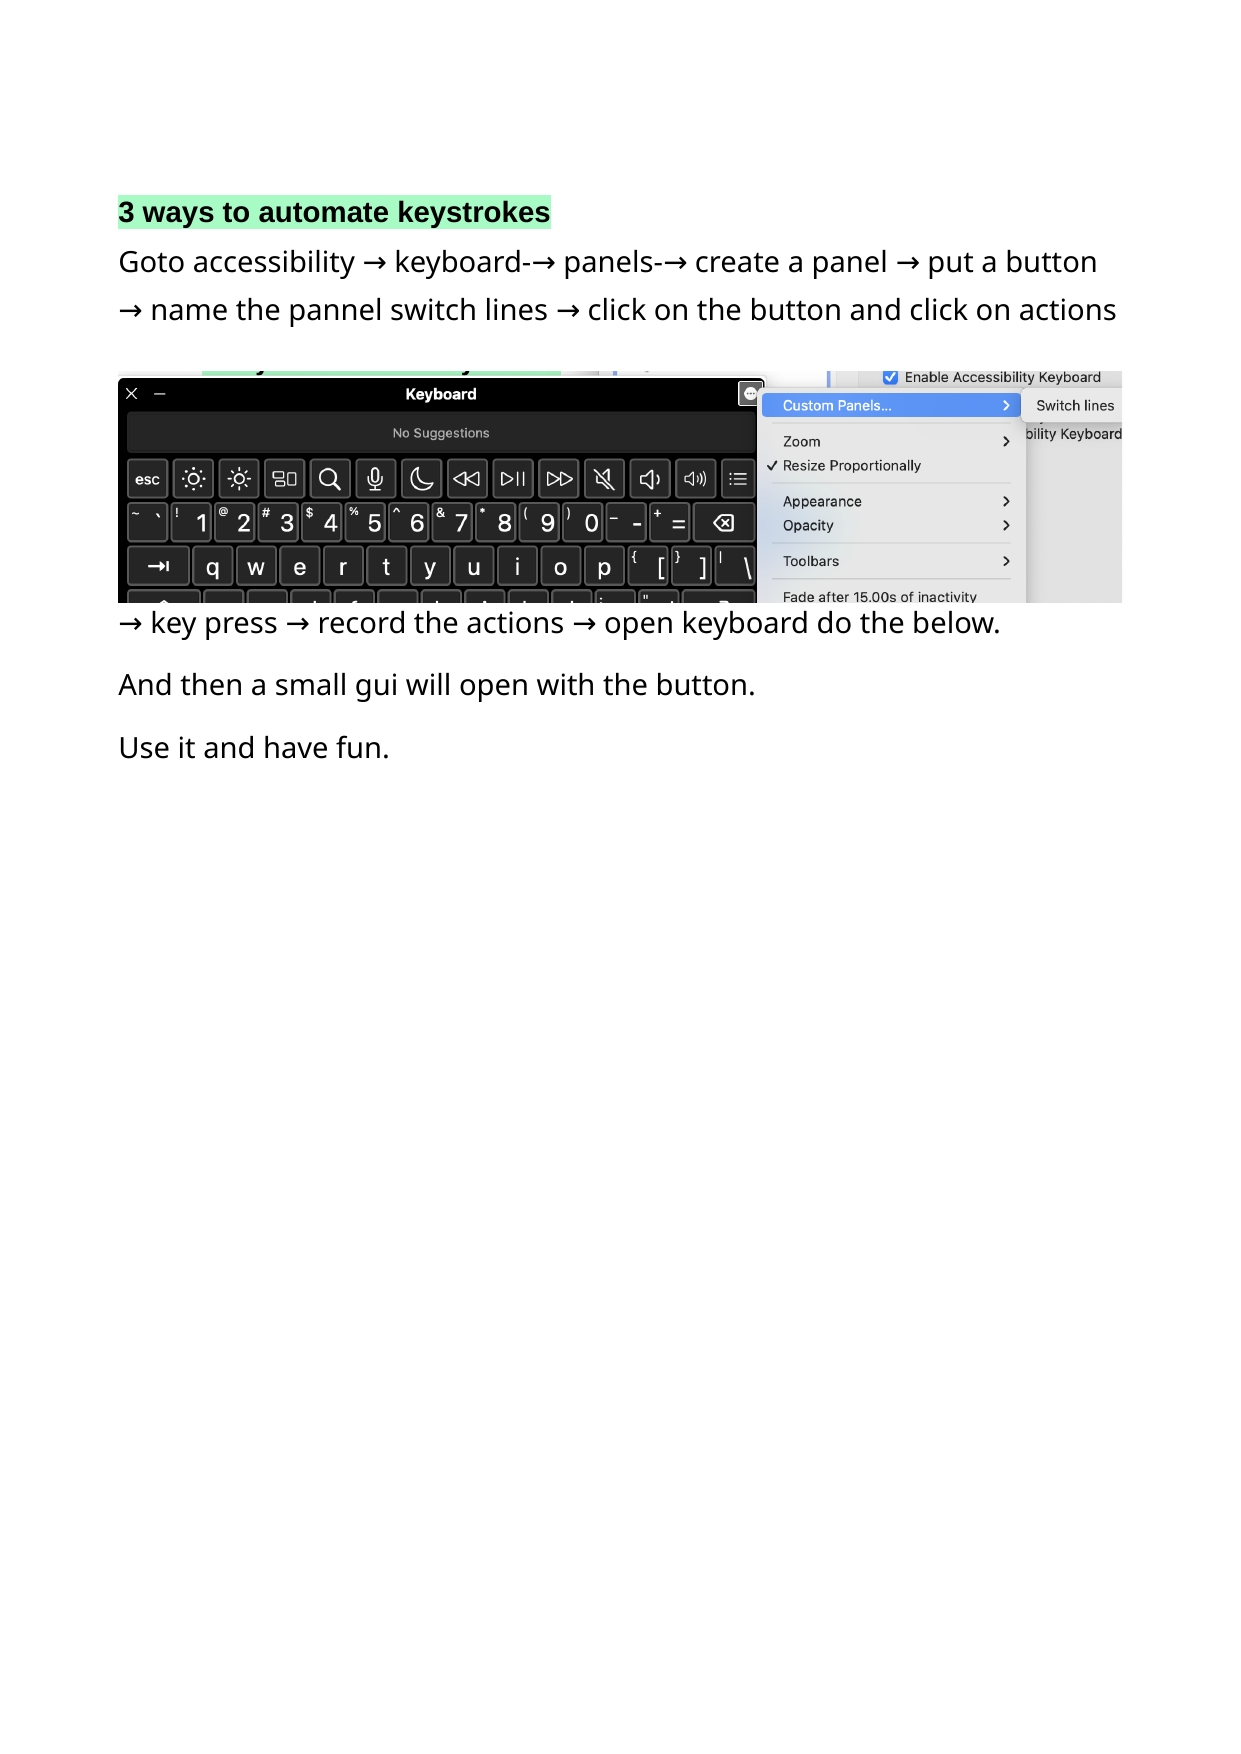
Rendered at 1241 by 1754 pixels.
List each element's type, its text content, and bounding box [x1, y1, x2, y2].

text → key press → record the actions → open keyboard do the below. [118, 603, 1122, 642]
text Goto accessibility → keyboard-→ panels-→ create a panel → put a button → name the pannel switch lines → click on the button and click on actions [118, 241, 1122, 371]
text And then a small gui will open with the button. [118, 665, 1122, 704]
picture [118, 371, 1123, 603]
subtitle 3 ways to automate keystrokes [551, 195, 1122, 229]
text Use it and have fun. [118, 727, 1122, 767]
